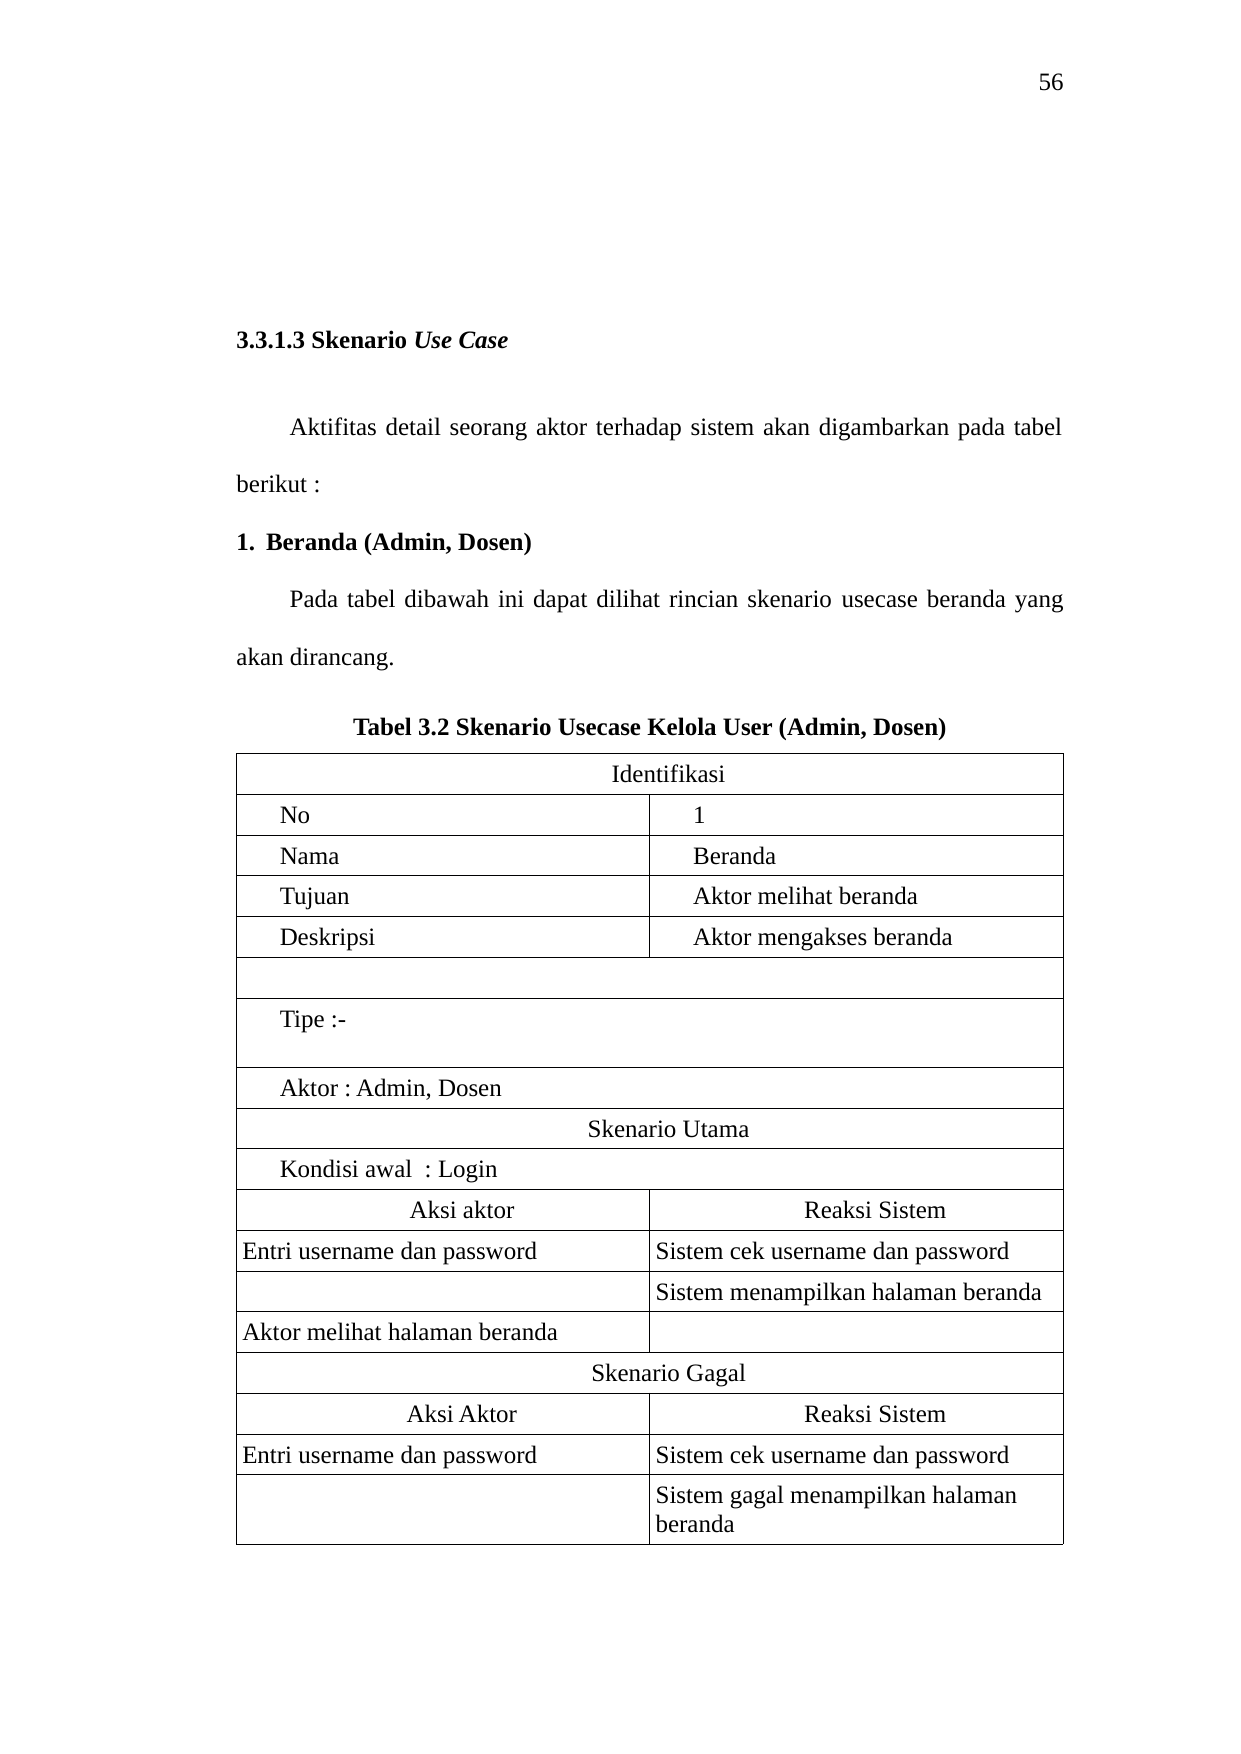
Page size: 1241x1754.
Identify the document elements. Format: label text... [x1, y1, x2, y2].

table_cell [237, 958, 1063, 997]
table_cell Reaksi Sistem [650, 1394, 1063, 1433]
table_cell Aktor mengakses beranda [650, 917, 1063, 957]
text Aktifitas detail seorang aktor terhadap sistem akan digambarkan pada tabel berikut : [236, 412, 1063, 498]
list Beranda (Admin, Dosen) [236, 527, 1063, 556]
table_cell Aksi Aktor [237, 1394, 649, 1433]
table_cell Skenario Gagal [237, 1353, 1063, 1393]
table_cell Sistem gagal menampilkan halaman beranda [650, 1475, 1063, 1544]
text Pada tabel dibawah ini dapat dilihat rincian skenario usecase beranda yang akan dirancang. [236, 584, 1063, 671]
subtitle 3.3.1.3 Skenario Use Case [236, 325, 1063, 353]
table_cell Reaksi Sistem [650, 1190, 1063, 1230]
table_cell Skenario Utama [237, 1109, 1063, 1148]
table_cell Sistem menampilkan halaman beranda [650, 1272, 1063, 1311]
table_cell Nama [237, 836, 649, 875]
table_cell [237, 1475, 649, 1544]
table_cell Sistem cek username dan password [650, 1231, 1063, 1271]
table_cell Sistem cek username dan password [650, 1435, 1063, 1474]
table_cell Aktor : Admin, Dosen [237, 1068, 1063, 1108]
text Tabel 3.2 Skenario Usecase Kelola User (Admin, Dosen) [236, 712, 1063, 741]
table_cell Entri username dan password [237, 1231, 649, 1271]
table_cell Aktor melihat halaman beranda [237, 1312, 649, 1352]
table_cell [650, 1312, 1063, 1352]
table_cell No [237, 795, 649, 834]
table_cell Aktor melihat beranda [650, 876, 1063, 916]
table_cell Deskripsi [237, 917, 649, 957]
table_cell Kondisi awal : Login [237, 1149, 1063, 1189]
table_cell Entri username dan password [237, 1435, 649, 1474]
table_cell Aksi aktor [237, 1190, 649, 1230]
table_cell [237, 1272, 649, 1311]
table_cell Tujuan [237, 876, 649, 916]
table_cell Tipe :- [237, 999, 1063, 1067]
table_cell Beranda [650, 836, 1063, 875]
table_header Identifikasi [237, 754, 1063, 794]
table_cell 1 [650, 795, 1063, 834]
